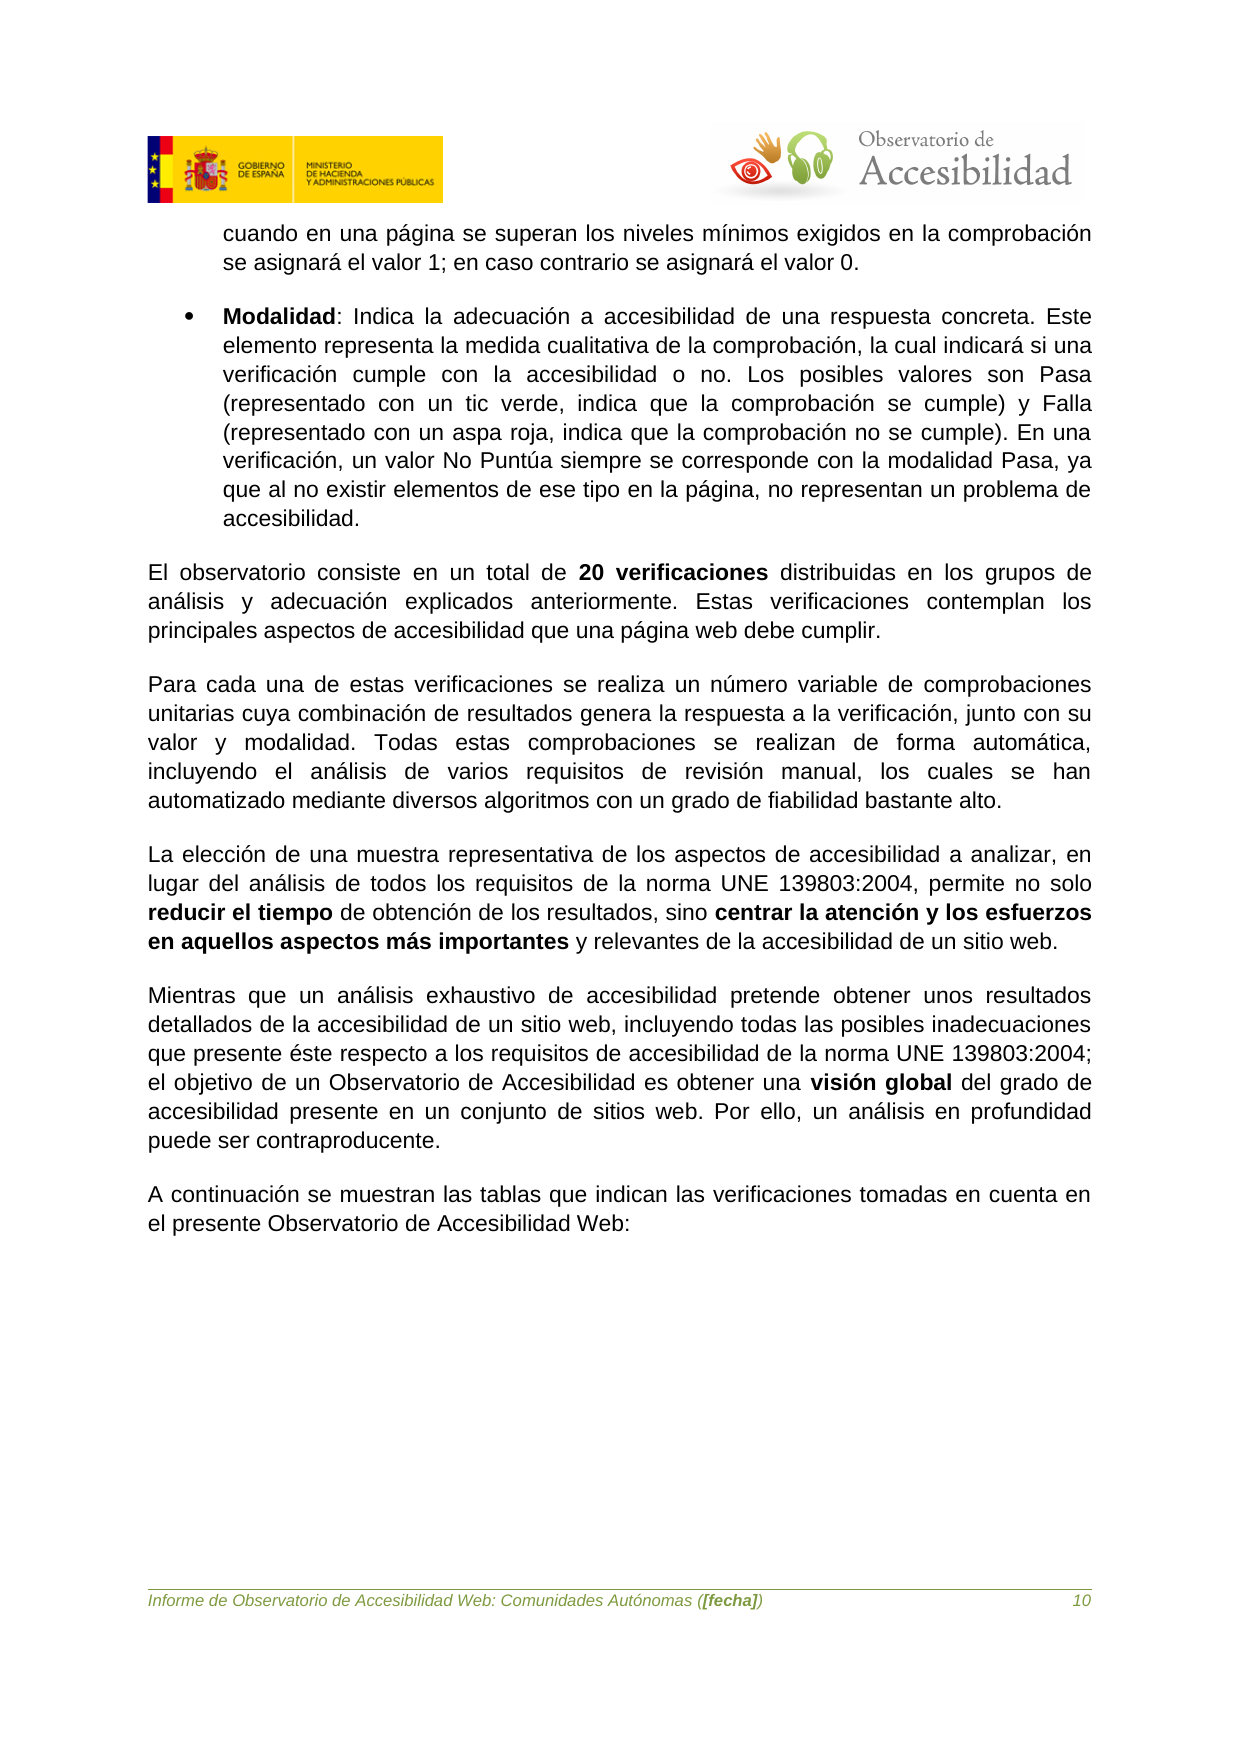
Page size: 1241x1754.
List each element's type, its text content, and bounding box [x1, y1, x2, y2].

text Para cada una de estas verificaciones se realiza un número variable de comprobaciones unitarias cuya combinación de resultados genera la respuesta a la verificación, junto con su valor y modalidad. Todas estas comprobaciones se realizan de forma automática, incluyendo el análisis de varios requisitos de revisión manual, los cuales se han automatizado mediante diversos algoritmos con un grado de fiabilidad bastante alto. [148, 671, 1092, 813]
picture [710, 122, 1086, 205]
text A continuación se muestran las tablas que indican las verificaciones tomadas en cuenta en el presente Observatorio de Accesibilidad Web: [148, 1181, 1092, 1236]
text El observatorio consiste en un total de 20 verificaciones distribuidas en los grupos de análisis y adecuación explicados anteriormente. Estas verificaciones contemplan los principales aspectos de accesibilidad que una página web debe cumplir. [148, 559, 1092, 643]
list cuando en una página se superan los niveles mínimos exigidos en la comprobación se asignará el valor 1; en caso contrario se asignará el valor 0. [185, 220, 1092, 275]
list Modalidad: Indica la adecuación a accesibilidad de una respuesta concreta. Este elemento representa la medida cualitativa de la comprobación, la cual indicará si una verificación cumple con la accesibilidad o no. Los posibles valores son Pasa (representado con un tic verde, indica que la comprobación se cumple) y Falla (representado con un aspa roja, indica que la comprobación no se cumple). En una verificación, un valor No Puntúa siempre se corresponde con la modalidad Pasa, ya que al no existir elementos de ese tipo en la página, no representan un problema de accesibilidad. [185, 303, 1092, 532]
text La elección de una muestra representativa de los aspectos de accesibilidad a analizar, en lugar del análisis de todos los requisitos de la norma UNE 139803:2004, permite no solo reducir el tiempo de obtención de los resultados, sino centrar la atención y los esfuerzos en aquellos aspectos más importantes y relevantes de la accesibilidad de un sitio web. [148, 841, 1092, 954]
text Mientras que un análisis exhaustivo de accesibilidad pretende obtener unos resultados detallados de la accesibilidad de un sitio web, incluyendo todas las posibles inadecuaciones que presente éste respecto a los requisitos de accesibilidad de la norma UNE 139803:2004; el objetivo de un Observatorio de Accesibilidad es obtener una visión global del grado de accesibilidad presente en un conjunto de sitios web. Por ello, un análisis en profundidad puede ser contraproducente. [148, 982, 1092, 1153]
picture [147, 136, 443, 203]
